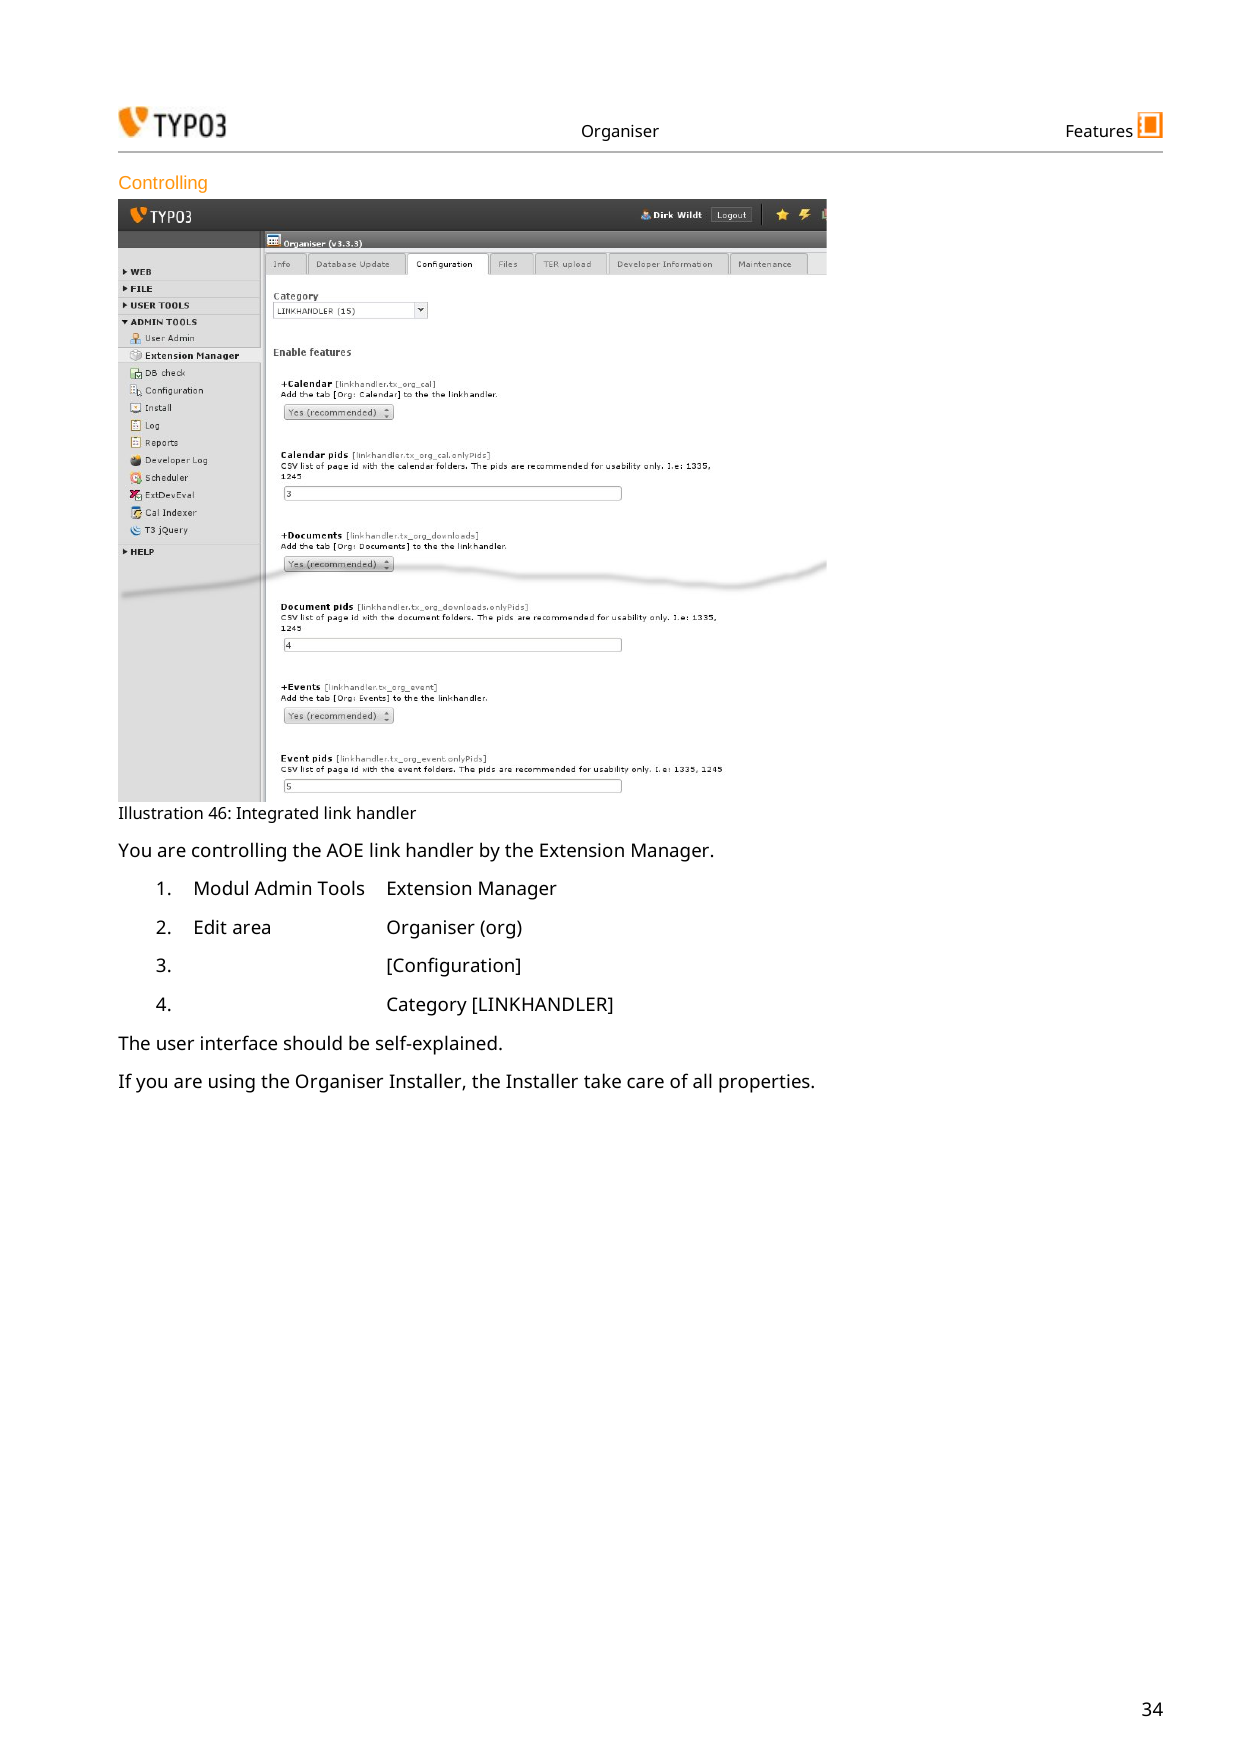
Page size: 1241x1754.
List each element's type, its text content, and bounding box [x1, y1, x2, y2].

text You are controlling the AOE link handler by the Extension Manager. [118, 837, 1163, 863]
list Category [LINKHANDLER] [156, 991, 1163, 1017]
picture [118, 106, 227, 138]
text The user interface should be self-explained. [118, 1029, 1163, 1055]
list Modul Admin Tools Extension Manager [156, 875, 1163, 901]
text Illustration 46: Integrated link handler [118, 802, 827, 824]
subtitle Controlling [118, 172, 1163, 193]
list Edit area Organiser (org) [156, 914, 1163, 940]
list [Configuration] [156, 952, 1163, 978]
picture [1137, 112, 1163, 138]
picture [118, 199, 827, 802]
text If you are using the Organiser Installer, the Installer take care of all properties. [118, 1068, 1163, 1094]
